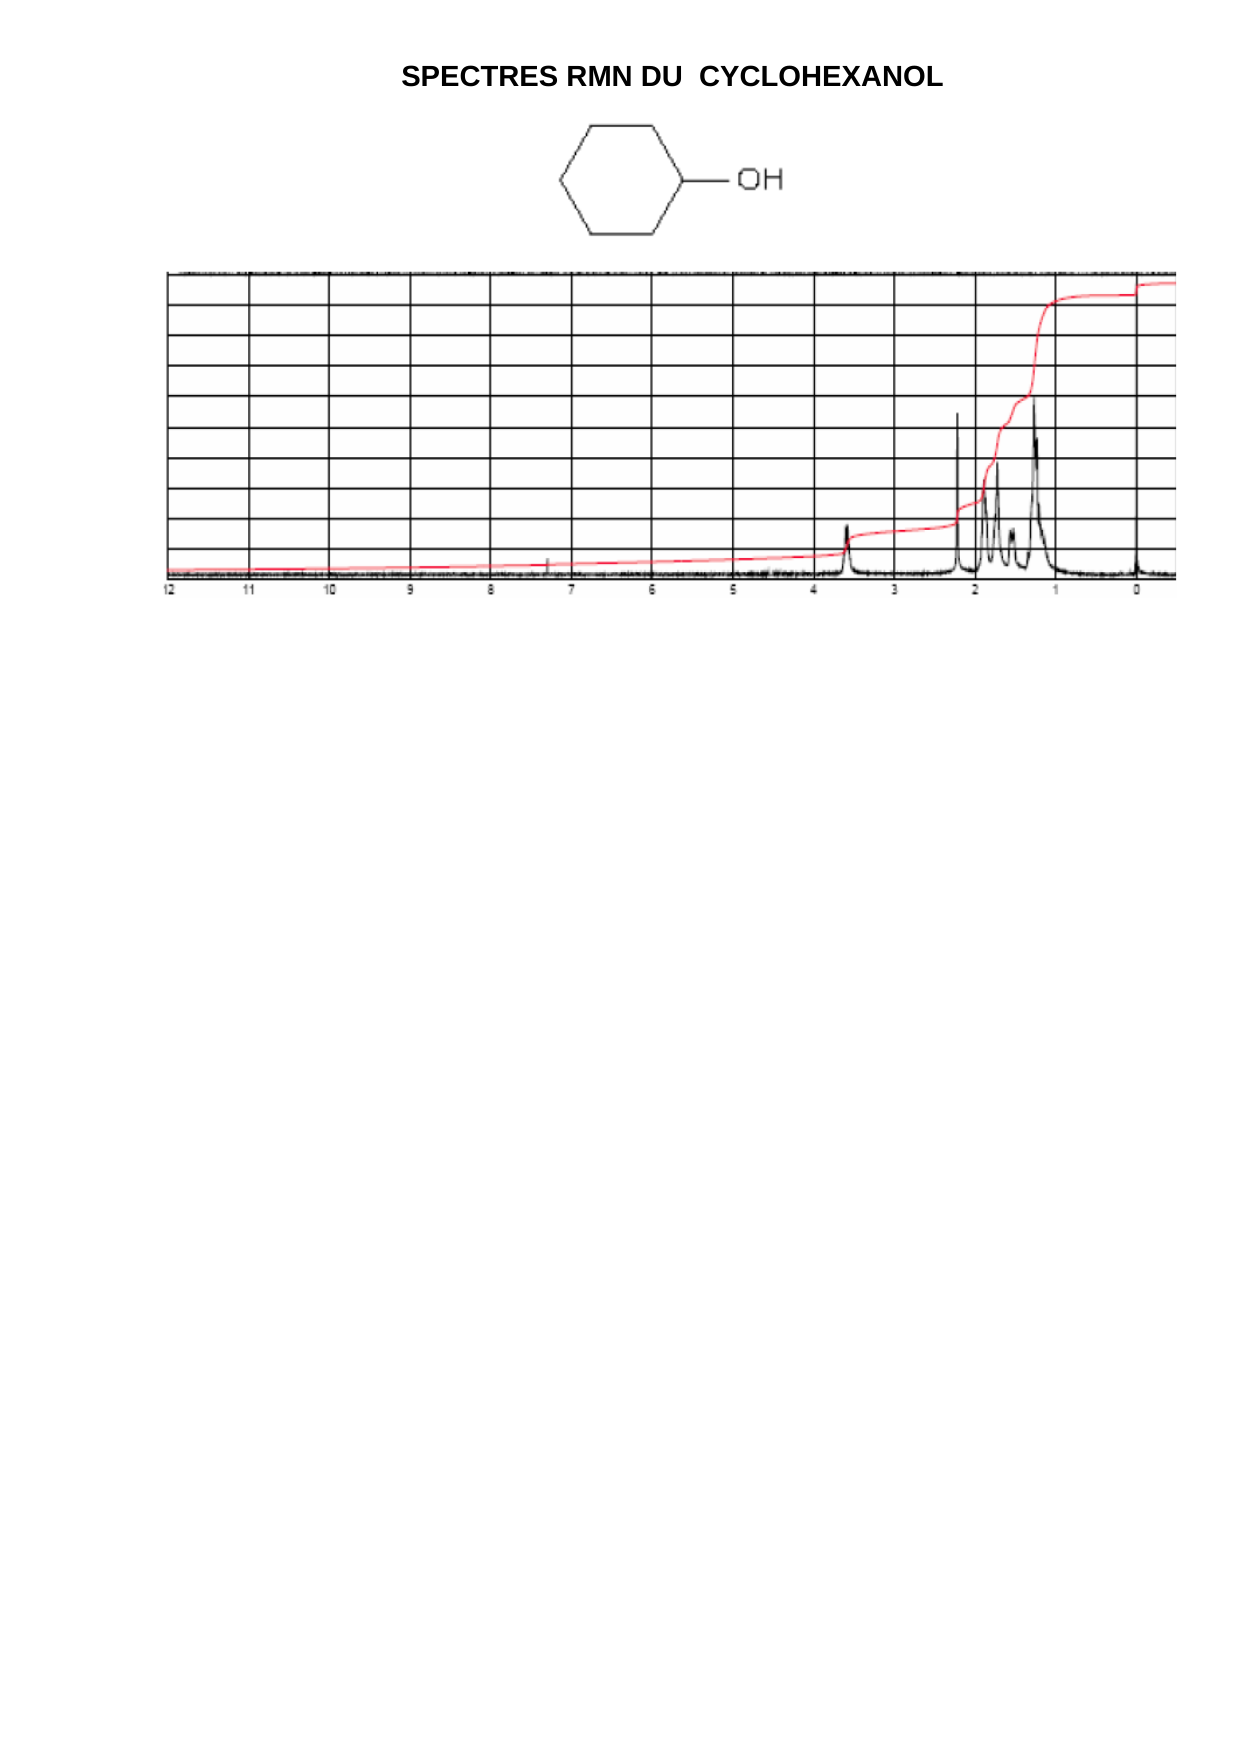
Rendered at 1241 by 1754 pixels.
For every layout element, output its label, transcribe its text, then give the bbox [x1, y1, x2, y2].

list spectres RMN du cyclohexanoL [163, 59, 1181, 93]
picture [553, 116, 792, 244]
picture [163, 267, 1182, 598]
